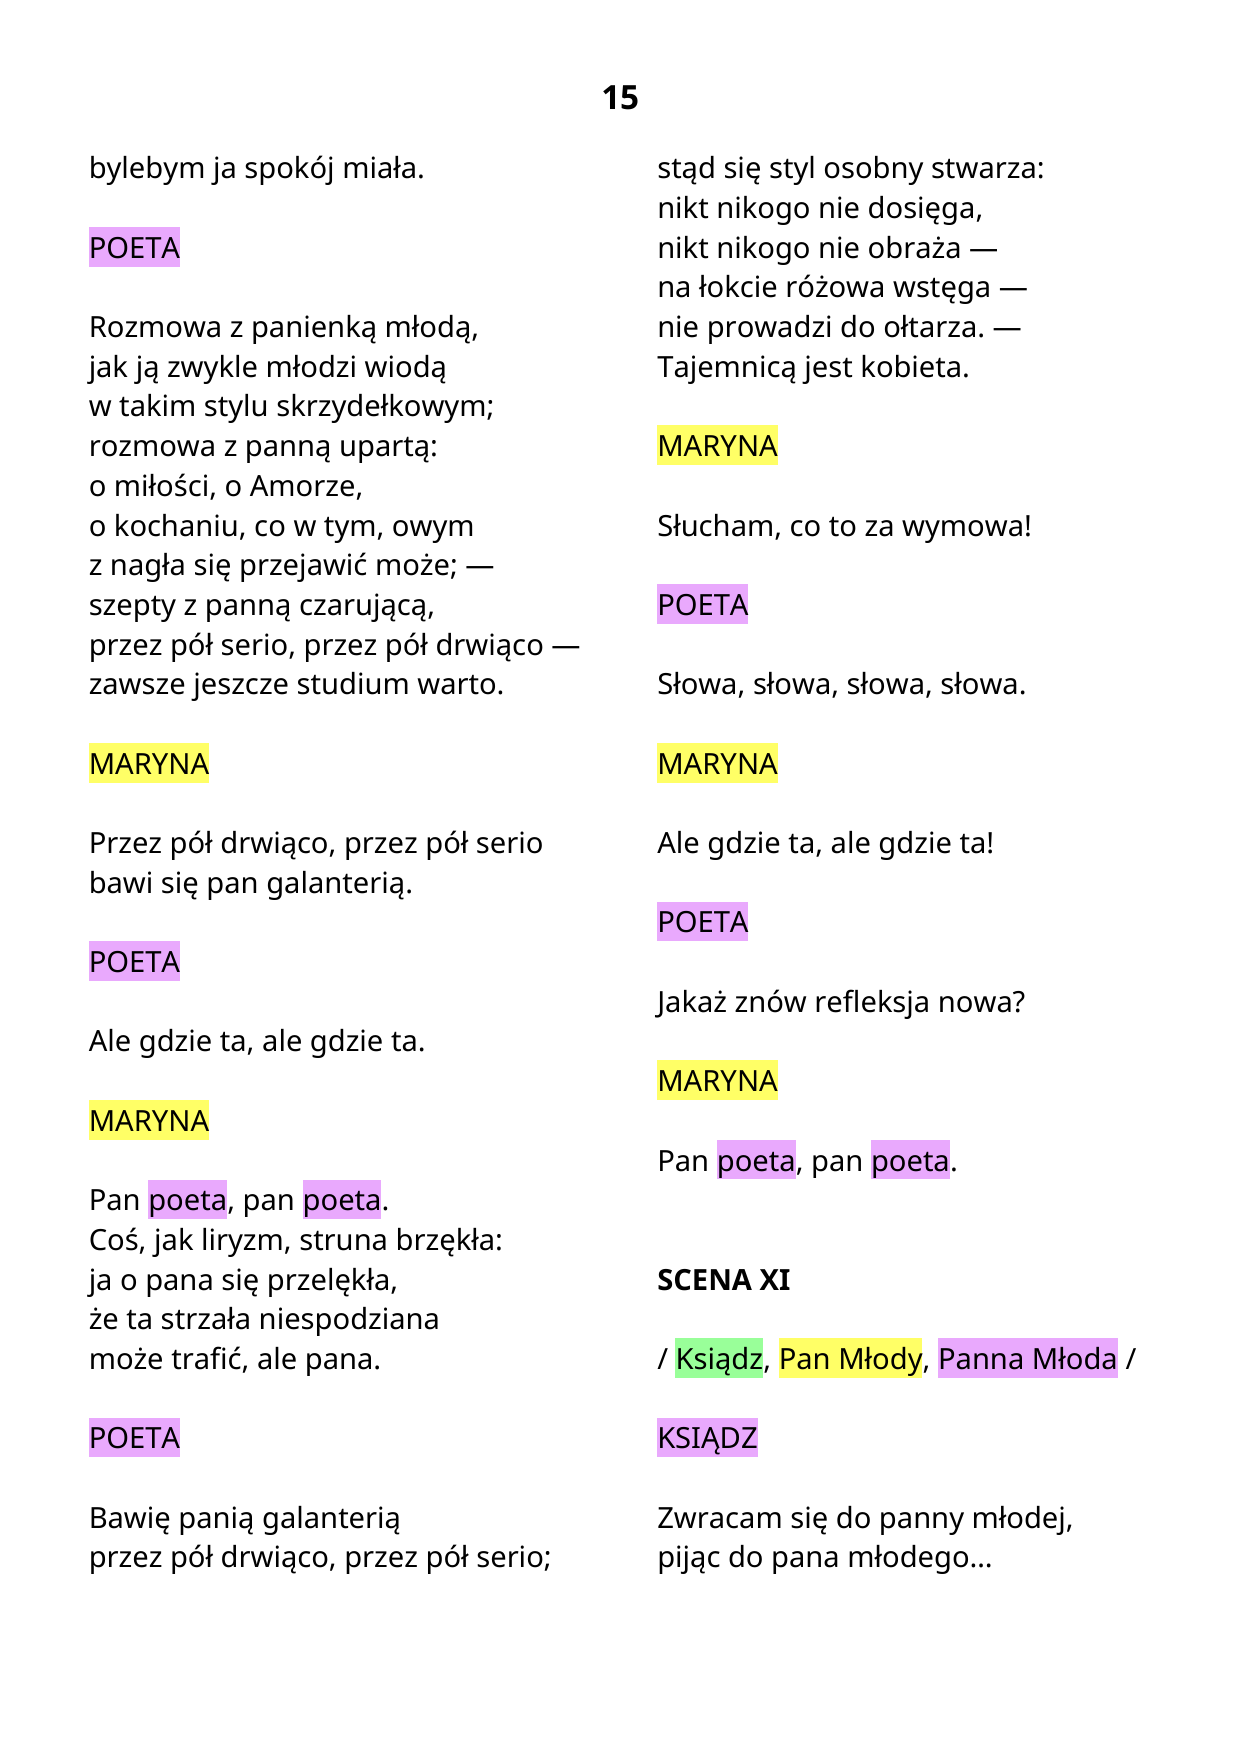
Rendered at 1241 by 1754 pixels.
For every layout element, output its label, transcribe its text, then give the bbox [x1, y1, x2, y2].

text Tajemnicą jest kobieta. [657, 346, 1152, 386]
text POETA [88, 227, 583, 267]
text Jakaż znów refleksja nowa? [657, 981, 1152, 1021]
text że ta strzała niespodziana [88, 1298, 583, 1338]
text Przez pół drwiąco, przez pół serio [88, 822, 583, 862]
text Zwracam się do panny młodej, [657, 1497, 1152, 1537]
text zawsze jeszcze studium warto. [88, 663, 583, 703]
text MARYNA [657, 1060, 1152, 1100]
text Ale gdzie ta, ale gdzie ta! [657, 822, 1152, 862]
text o miłości, o Amorze, [88, 465, 583, 505]
text pijąc do pana młodego… [657, 1537, 1152, 1576]
text Pan poeta, pan poeta. [657, 1140, 1152, 1179]
text Rozmowa z panienką młodą, [88, 306, 583, 346]
text nie prowadzi do ołtarza. — [657, 306, 1152, 346]
text Pan poeta, pan poeta. [88, 1179, 583, 1219]
text MARYNA [657, 425, 1152, 465]
text / Ksiądz, Pan Młody, Panna Młoda / [657, 1338, 1152, 1378]
text w takim stylu skrzydełkowym; [88, 386, 583, 425]
text Bawię panią galanterią [88, 1497, 583, 1537]
text bawi się pan galanterią. [88, 862, 583, 902]
text może trafić, ale pana. [88, 1338, 583, 1378]
text jak ją zwykle młodzi wiodą [88, 346, 583, 386]
text stąd się styl osobny stwarza: [657, 148, 1152, 187]
text bylebym ja spokój miała. [88, 148, 583, 187]
text POETA [88, 941, 583, 981]
text rozmowa z panną upartą: [88, 425, 583, 465]
text Ale gdzie ta, ale gdzie ta. [88, 1021, 583, 1060]
text POETA [88, 1418, 583, 1457]
text MARYNA [88, 1100, 583, 1140]
text Coś, jak liryzm, struna brzękła: [88, 1219, 583, 1259]
text z nagła się przejawić może; — [88, 544, 583, 584]
text na łokcie różowa wstęga — [657, 267, 1152, 306]
text o kochaniu, co w tym, owym [88, 505, 583, 544]
text ja o pana się przelękła, [88, 1259, 583, 1298]
text nikt nikogo nie obraża — [657, 227, 1152, 267]
text POETA [657, 902, 1152, 941]
text POETA [657, 584, 1152, 624]
text przez pół drwiąco, przez pół serio; [88, 1537, 583, 1576]
text Słucham, co to za wymowa! [657, 505, 1152, 544]
text MARYNA [88, 743, 583, 783]
text Słowa, słowa, słowa, słowa. [657, 663, 1152, 703]
text MARYNA [657, 743, 1152, 783]
text nikt nikogo nie dosięga, [657, 187, 1152, 227]
text szepty z panną czarującą, [88, 584, 583, 624]
text przez pół serio, przez pół drwiąco — [88, 624, 583, 663]
text SCENA XI [657, 1259, 1152, 1298]
text KSIĄDZ [657, 1418, 1152, 1457]
